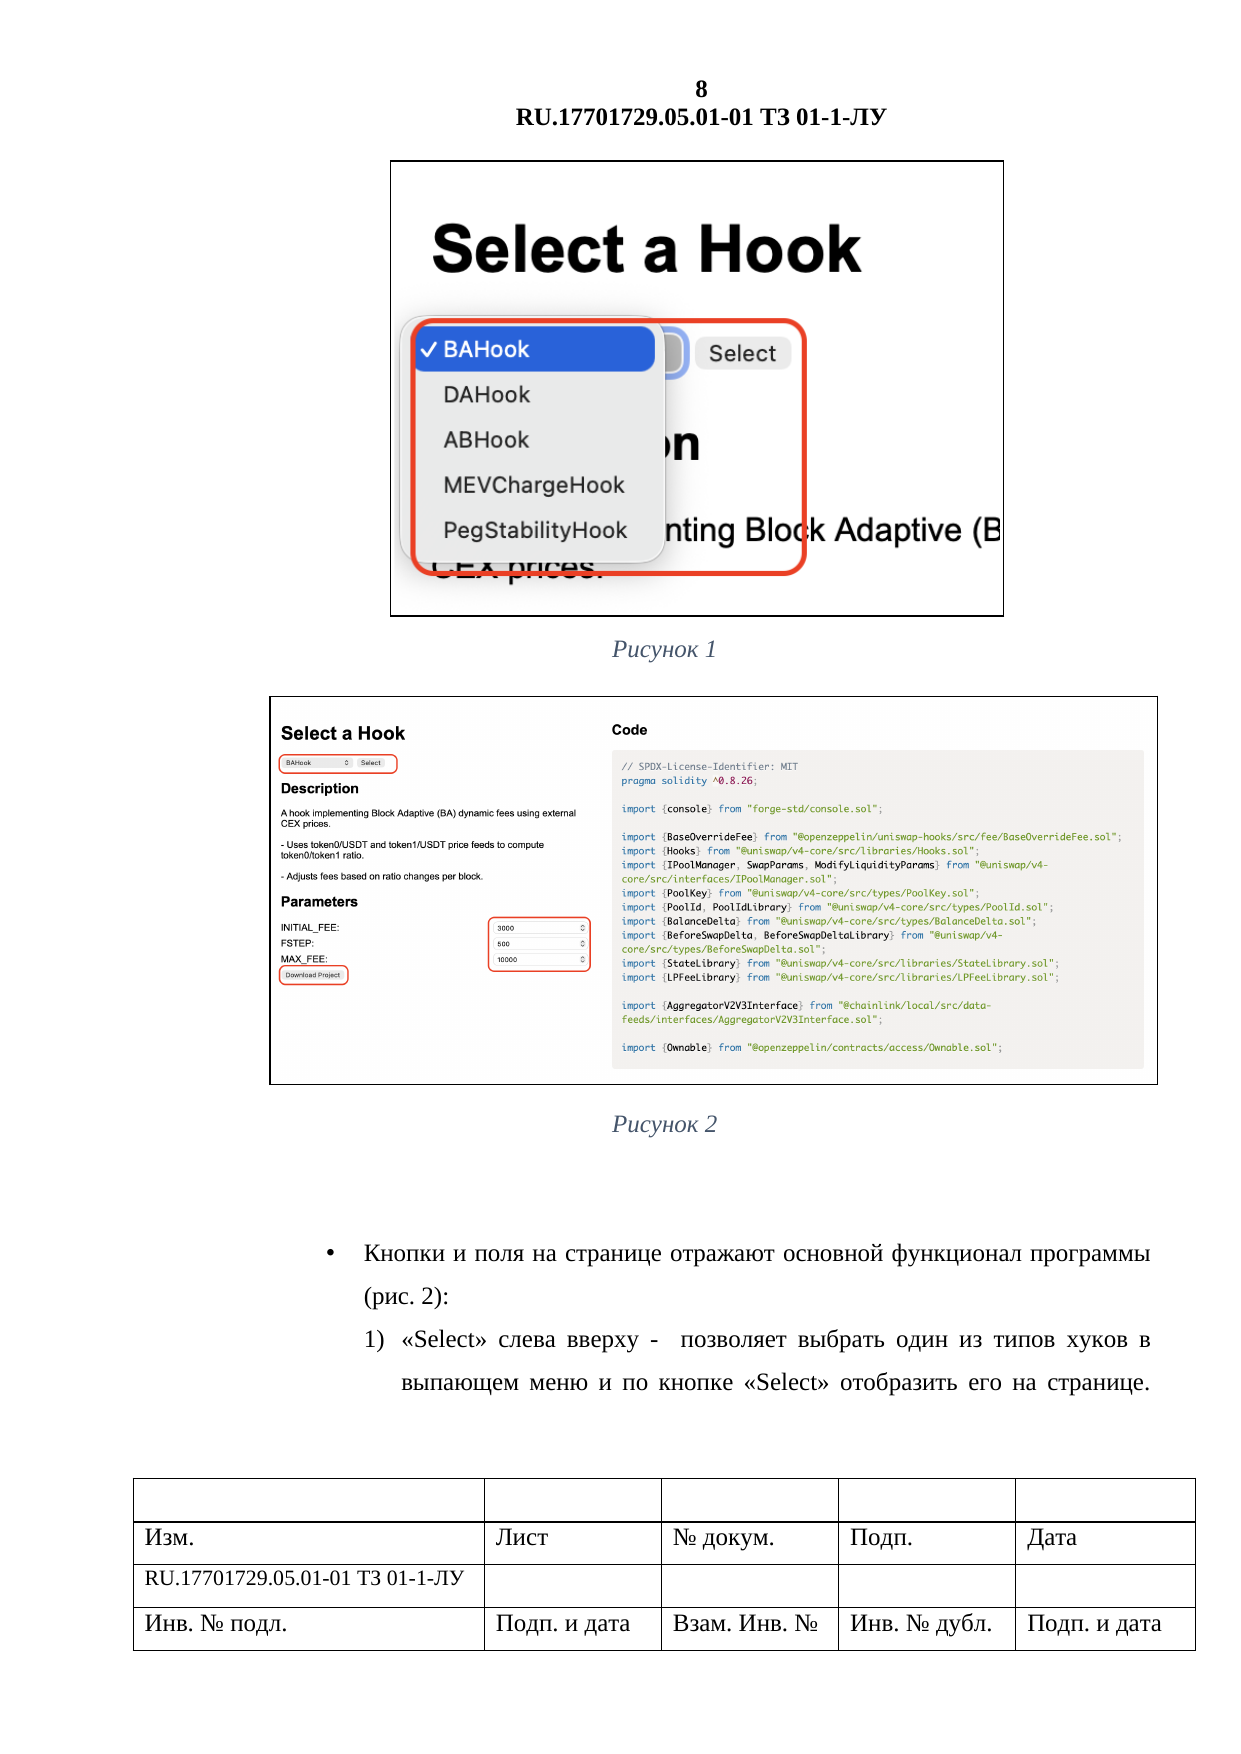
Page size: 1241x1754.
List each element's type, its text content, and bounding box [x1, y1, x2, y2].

list Кнопки и поля на странице отражают основной функционал программы (рис. 2): [326, 1238, 1152, 1310]
text Рисунок 2 [177, 1109, 1152, 1137]
list «Select» слева вверху - позволяет выбрать один из типов хуков в выпающем меню и по кнопке «Select» отобразить его на странице. [363, 1324, 1152, 1396]
text Рисунок 1 [177, 634, 1152, 663]
picture [273, 700, 1154, 1081]
picture [394, 164, 1000, 613]
